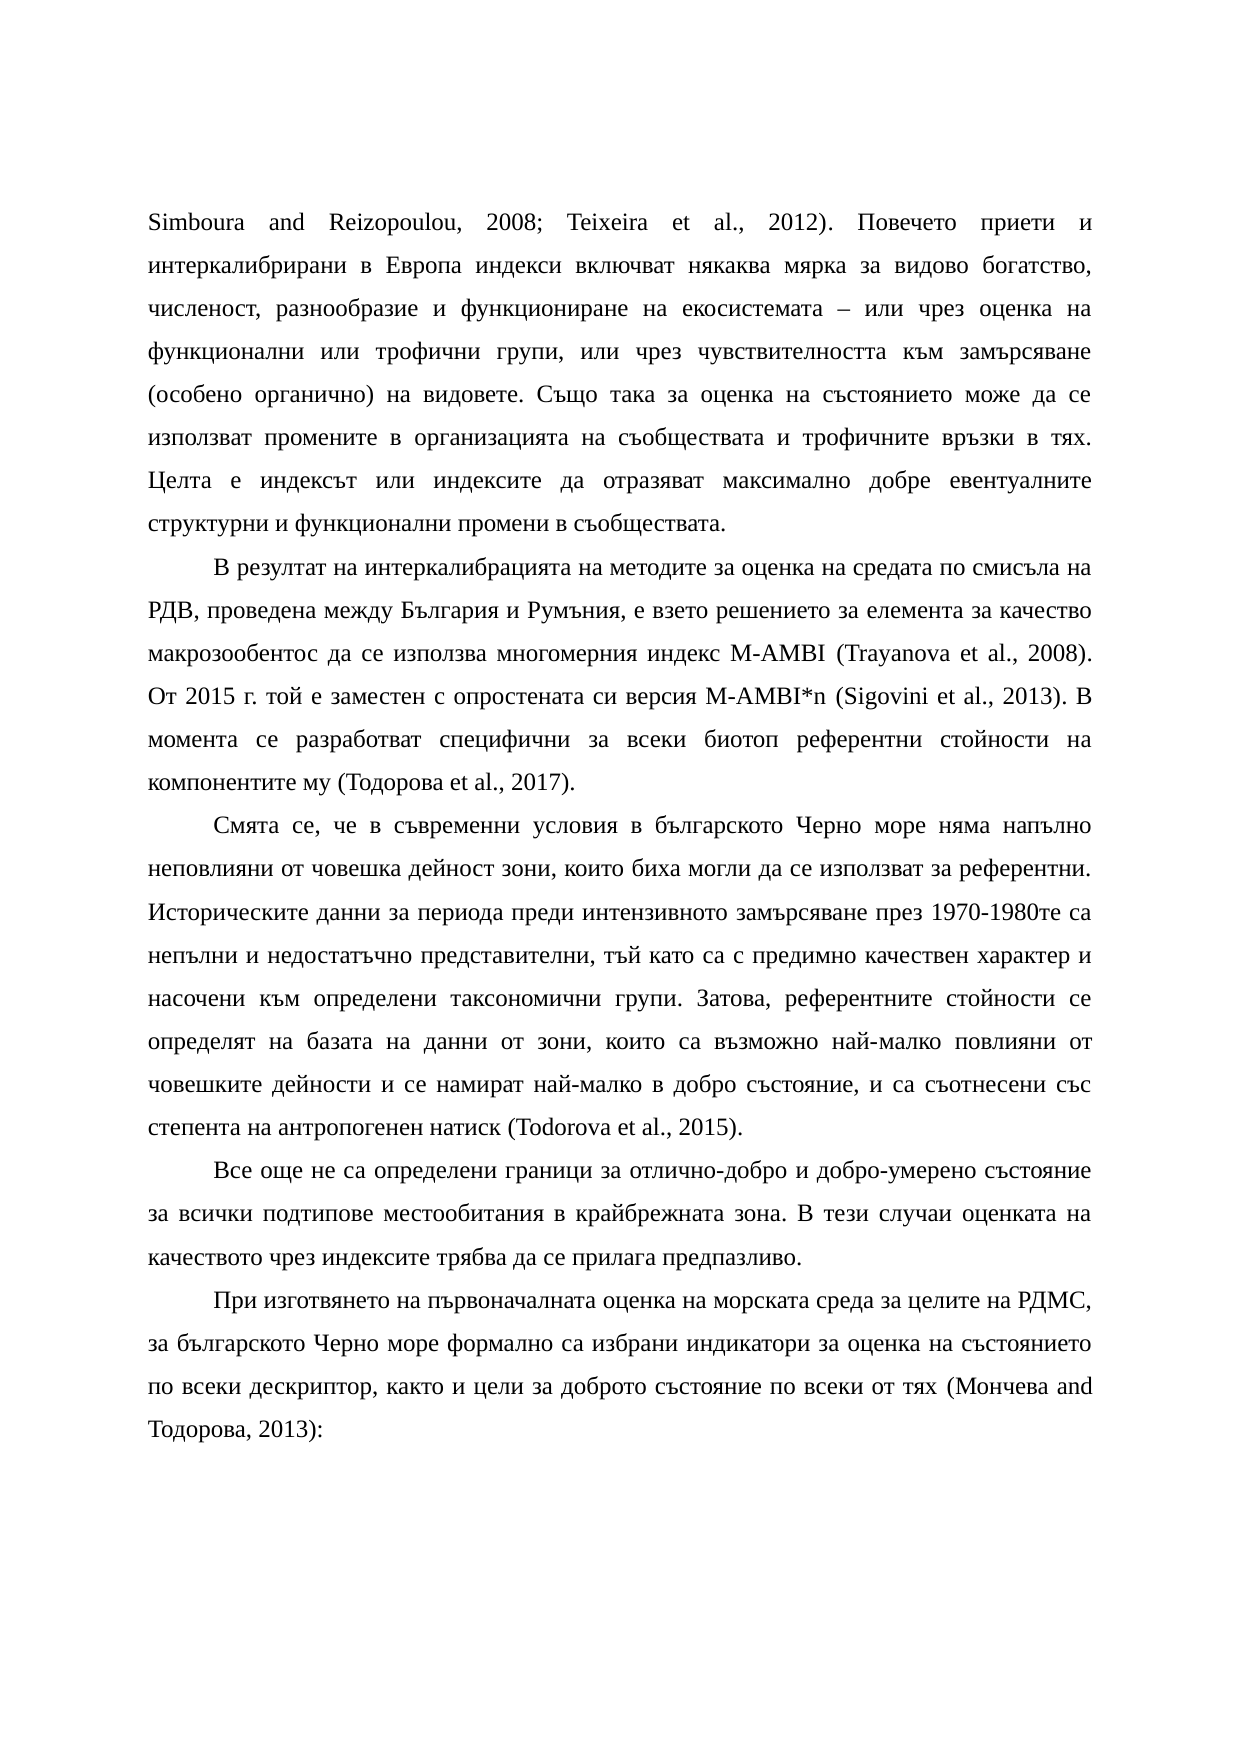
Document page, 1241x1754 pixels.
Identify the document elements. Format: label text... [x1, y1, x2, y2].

text Смята се, че в съвременни условия в българското Черно море няма напълно неповлияни от човешка дейност зони, които биха могли да се използват за референтни. Историческите данни за периода преди интензивното замърсяване през 1970-1980те са непълни и недостатъчно представителни, тъй като са с предимно качествен характер и насочени към определени таксономични групи. Затова, референтните стойности се определят на базата на данни от зони, които са възможно най-малко повлияни от човешките дейности и се намират най-малко в добро състояние, и са съотнесени със степента на антропогенен натиск (Todorova et al., 2015). [148, 810, 1093, 1141]
text При изготвянето на първоначалната оценка на морската среда за целите на РДМС, за българското Черно море формално са избрани индикатори за оценка на състоянието по всеки дескриптор, както и цели за доброто състояние по всеки от тях (Мончева and Тодорова, 2013): [148, 1285, 1093, 1443]
text Simboura and Reizopoulou, 2008; Teixeira et al., 2012). Повечето приети и интеркалибрирани в Европа индекси включват някаква мярка за видово богатство, численост, разнообразие и функциониране на екосистемата – или чрез оценка на функционални или трофични групи, или чрез чувствителността към замърсяване (особено органично) на видовете. Също така за оценка на състоянието може да се използват промените в организацията на съобществата и трофичните връзки в тях. Целта е индексът или индексите да отразяват максимално добре евентуалните структурни и функционални промени в съобществата. [148, 207, 1093, 537]
text В резултат на интеркалибрацията на методите за оценка на средата по смисъла на РДВ, проведена между България и Румъния, е взето решението за елемента за качество макрозообентос да се използва многомерния индекс M-AMBI (Trayanova et al., 2008). От 2015 г. той е заместен с опростената си версия M-AMBI*n (Sigovini et al., 2013). В момента се разработват специфични за всеки биотоп референтни стойности на компонентите му (Тодорова et al., 2017). [148, 552, 1093, 796]
text Все още не са определени граници за отлично-добро и добро-умерено състояние за всички подтипове местообитания в крайбрежната зона. В тези случаи оценката на качеството чрез индексите трябва да се прилага предпазливо. [148, 1155, 1093, 1270]
